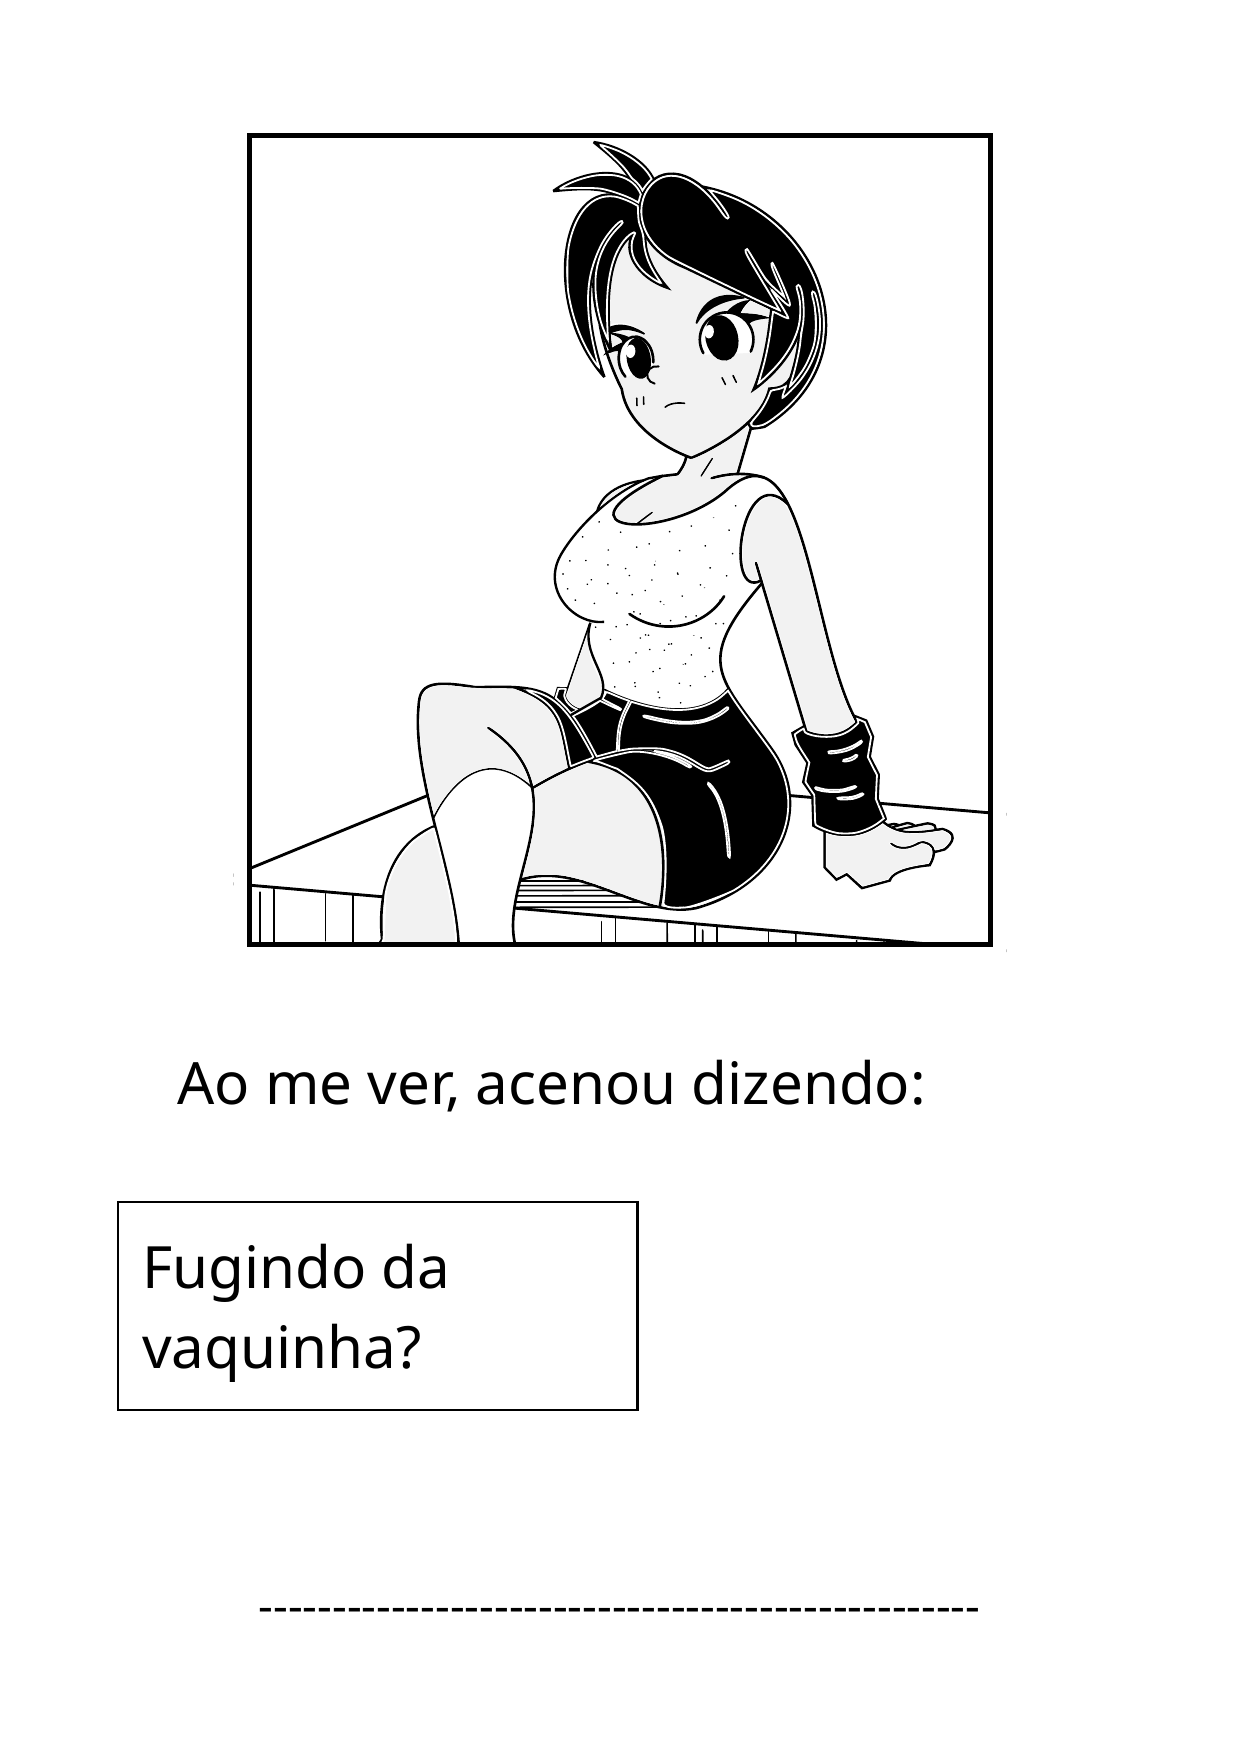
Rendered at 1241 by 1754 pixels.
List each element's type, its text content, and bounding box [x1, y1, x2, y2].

text Ao me ver, acenou dizendo: [118, 1042, 1122, 1121]
table_header Fugindo da vaquinha? [119, 1203, 636, 1409]
